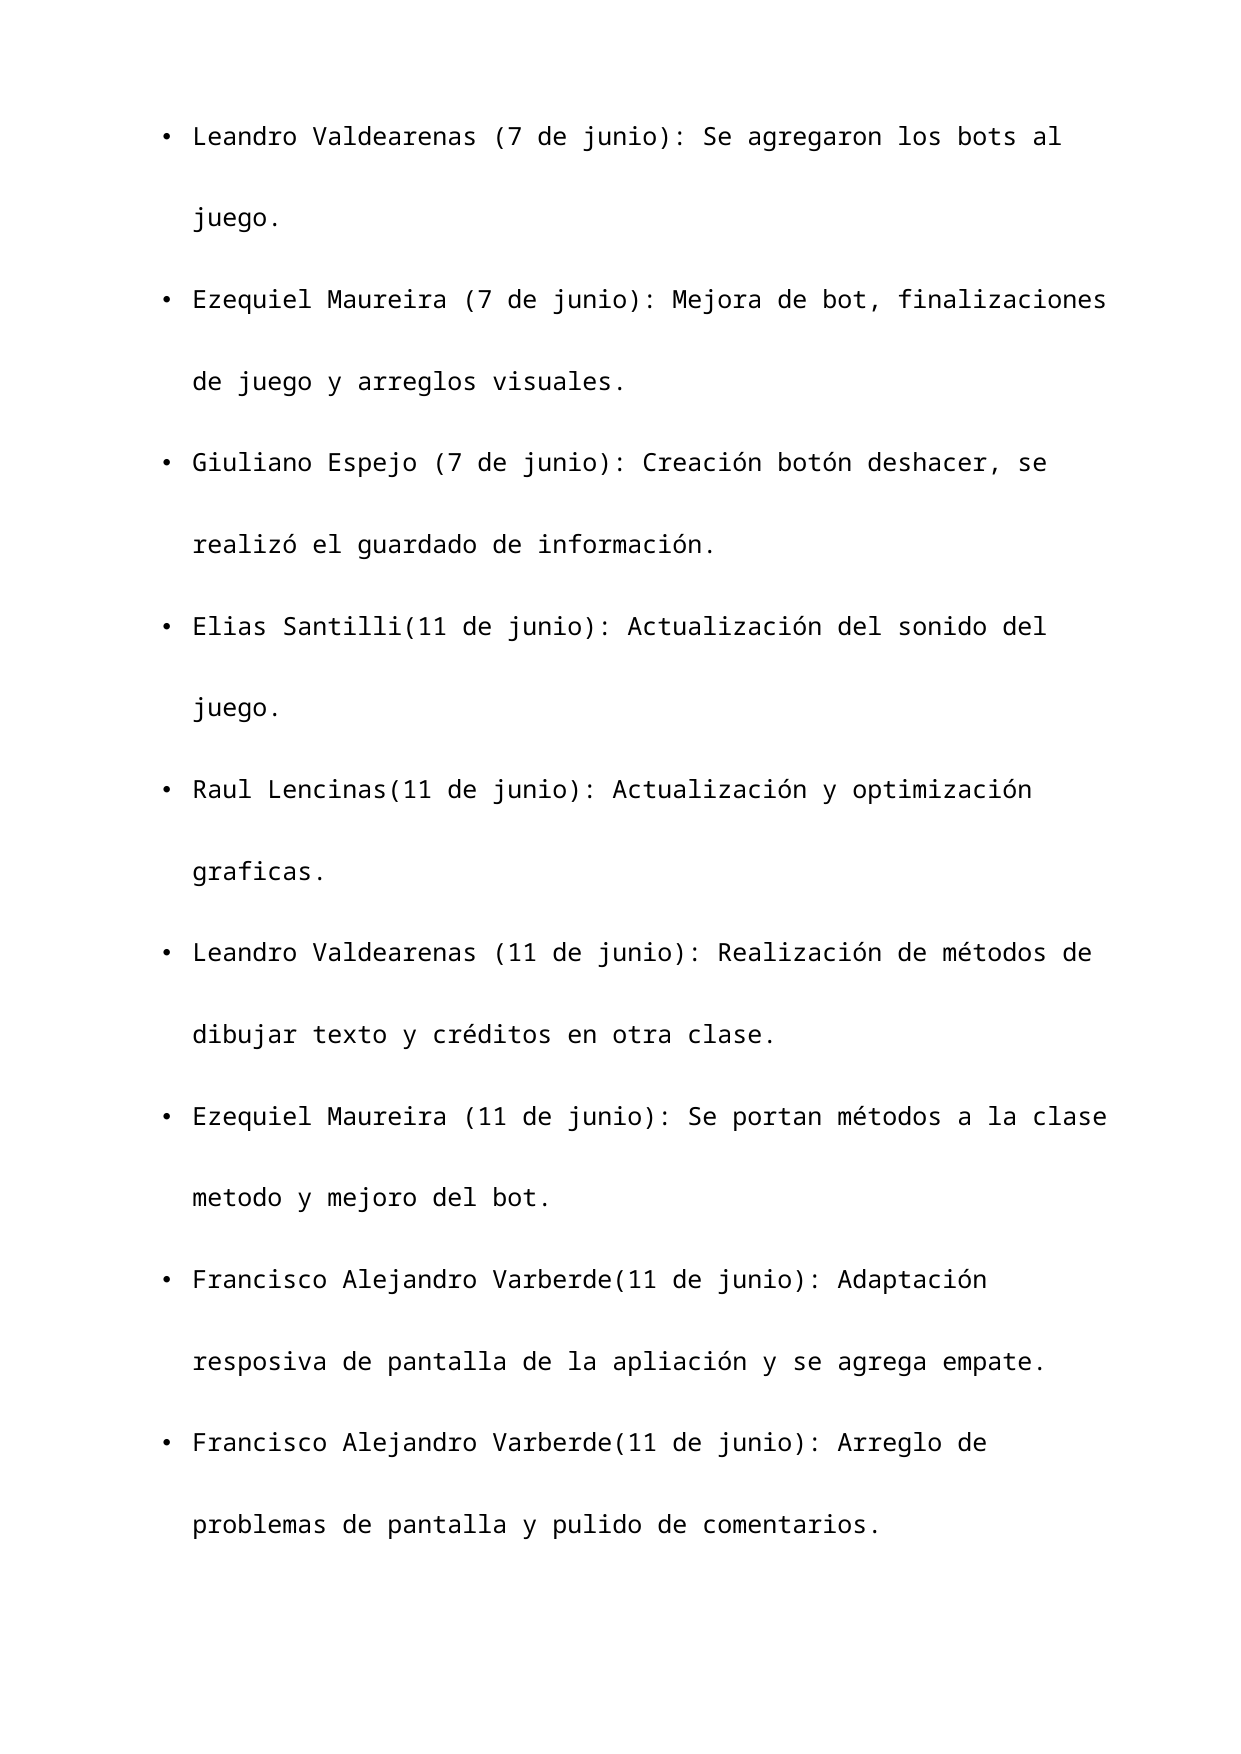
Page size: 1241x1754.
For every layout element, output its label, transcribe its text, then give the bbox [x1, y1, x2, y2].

list Raul Lencinas(11 de junio): Actualización y optimización graficas. [162, 771, 1122, 887]
list Ezequiel Maureira (7 de junio): Mejora de bot, finalizaciones de juego y arreglos visuales. [162, 281, 1122, 397]
list Leandro Valdearenas (7 de junio): Se agregaron los bots al juego. [162, 118, 1122, 234]
list Francisco Alejandro Varberde(11 de junio): Arreglo de problemas de pantalla y pulido de comentarios. [162, 1425, 1122, 1541]
list Elias Santilli(11 de junio): Actualización del sonido del juego. [162, 608, 1122, 724]
list Giuliano Espejo (7 de junio): Creación botón deshacer, se realizó el guardado de información. [162, 445, 1122, 561]
list Ezequiel Maureira (11 de junio): Se portan métodos a la clase metodo y mejoro del bot. [162, 1098, 1122, 1214]
list Francisco Alejandro Varberde(11 de junio): Adaptación resposiva de pantalla de la apliación y se agrega empate. [162, 1261, 1122, 1377]
list Leandro Valdearenas (11 de junio): Realización de métodos de dibujar texto y créditos en otra clase. [162, 935, 1122, 1051]
